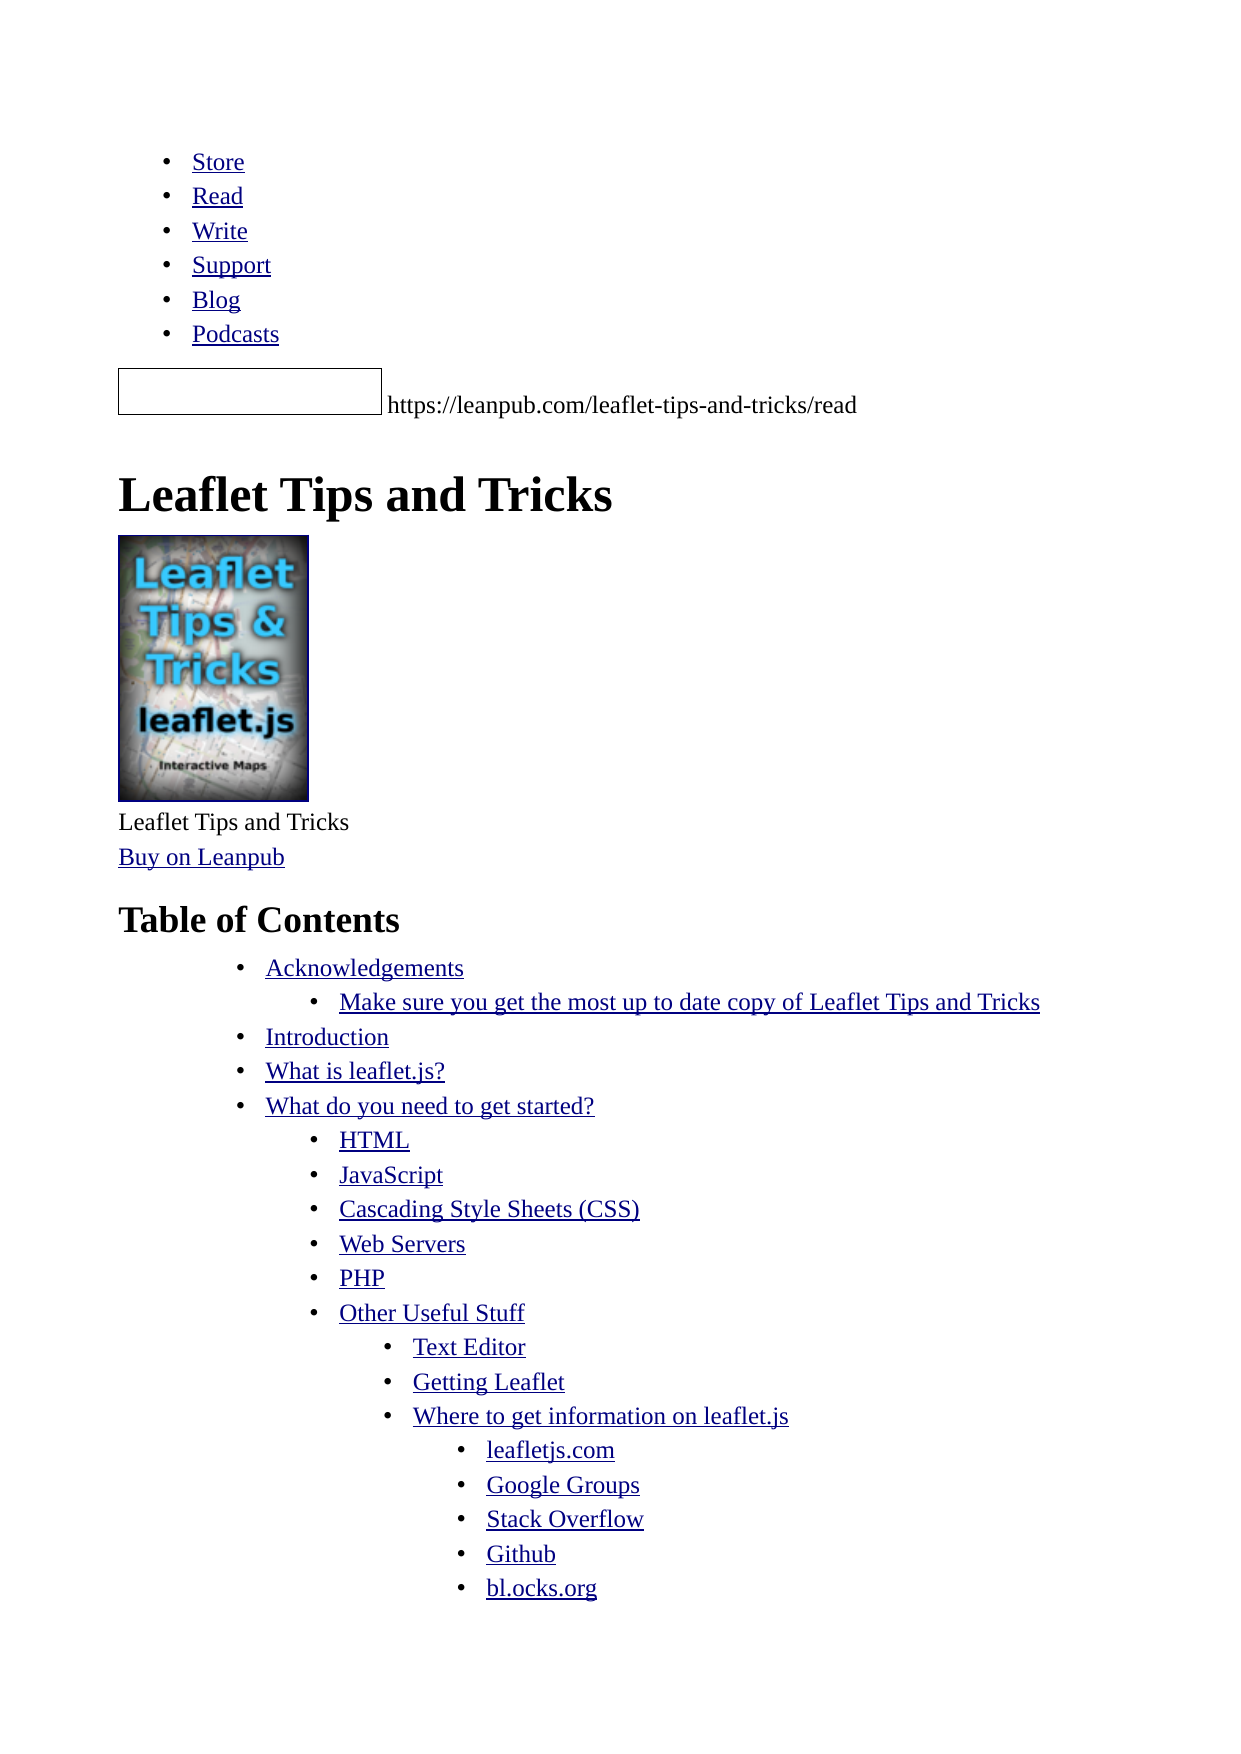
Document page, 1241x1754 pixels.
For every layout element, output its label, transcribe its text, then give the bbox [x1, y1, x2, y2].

text https://leanpub.com/leaflet-tips-and-tricks/read [118, 368, 1122, 419]
subtitle Leaflet Tips and Tricks [118, 464, 1122, 522]
list leafletjs.com [457, 1436, 1122, 1464]
text Leaflet Tips and Tricks [118, 807, 1122, 836]
list Make sure you get the most up to date copy of Leaflet Tips and Tricks [309, 987, 1122, 1016]
list Github [457, 1539, 1122, 1568]
list Support [162, 250, 1122, 279]
list Getting Leaflet [383, 1367, 1122, 1395]
list Web Servers [309, 1229, 1122, 1257]
list Google Groups [457, 1470, 1122, 1499]
list Acknowledgements [236, 953, 1122, 982]
list Introduction [236, 1022, 1122, 1051]
list Text Editor [383, 1332, 1122, 1361]
text Buy on Leanpub [118, 842, 1122, 871]
subtitle Table of Contents [118, 897, 1122, 940]
list Read [162, 181, 1122, 210]
list PHP [309, 1263, 1122, 1292]
list Stack Overflow [457, 1504, 1122, 1533]
list Podcasts [162, 319, 1122, 348]
list Write [162, 216, 1122, 244]
list Cascading Style Sheets (CSS) [309, 1194, 1122, 1223]
list bl.ocks.org [457, 1573, 1122, 1602]
list What do you need to get started? [236, 1091, 1122, 1119]
list HTML [309, 1125, 1122, 1154]
list JavaScript [309, 1160, 1122, 1188]
list Where to get information on leaflet.js [383, 1401, 1122, 1430]
list Blog [162, 285, 1122, 313]
picture [120, 536, 307, 800]
list What is leaflet.js? [236, 1056, 1122, 1085]
list Store [162, 147, 1122, 176]
list Other Useful Stuff [309, 1298, 1122, 1326]
